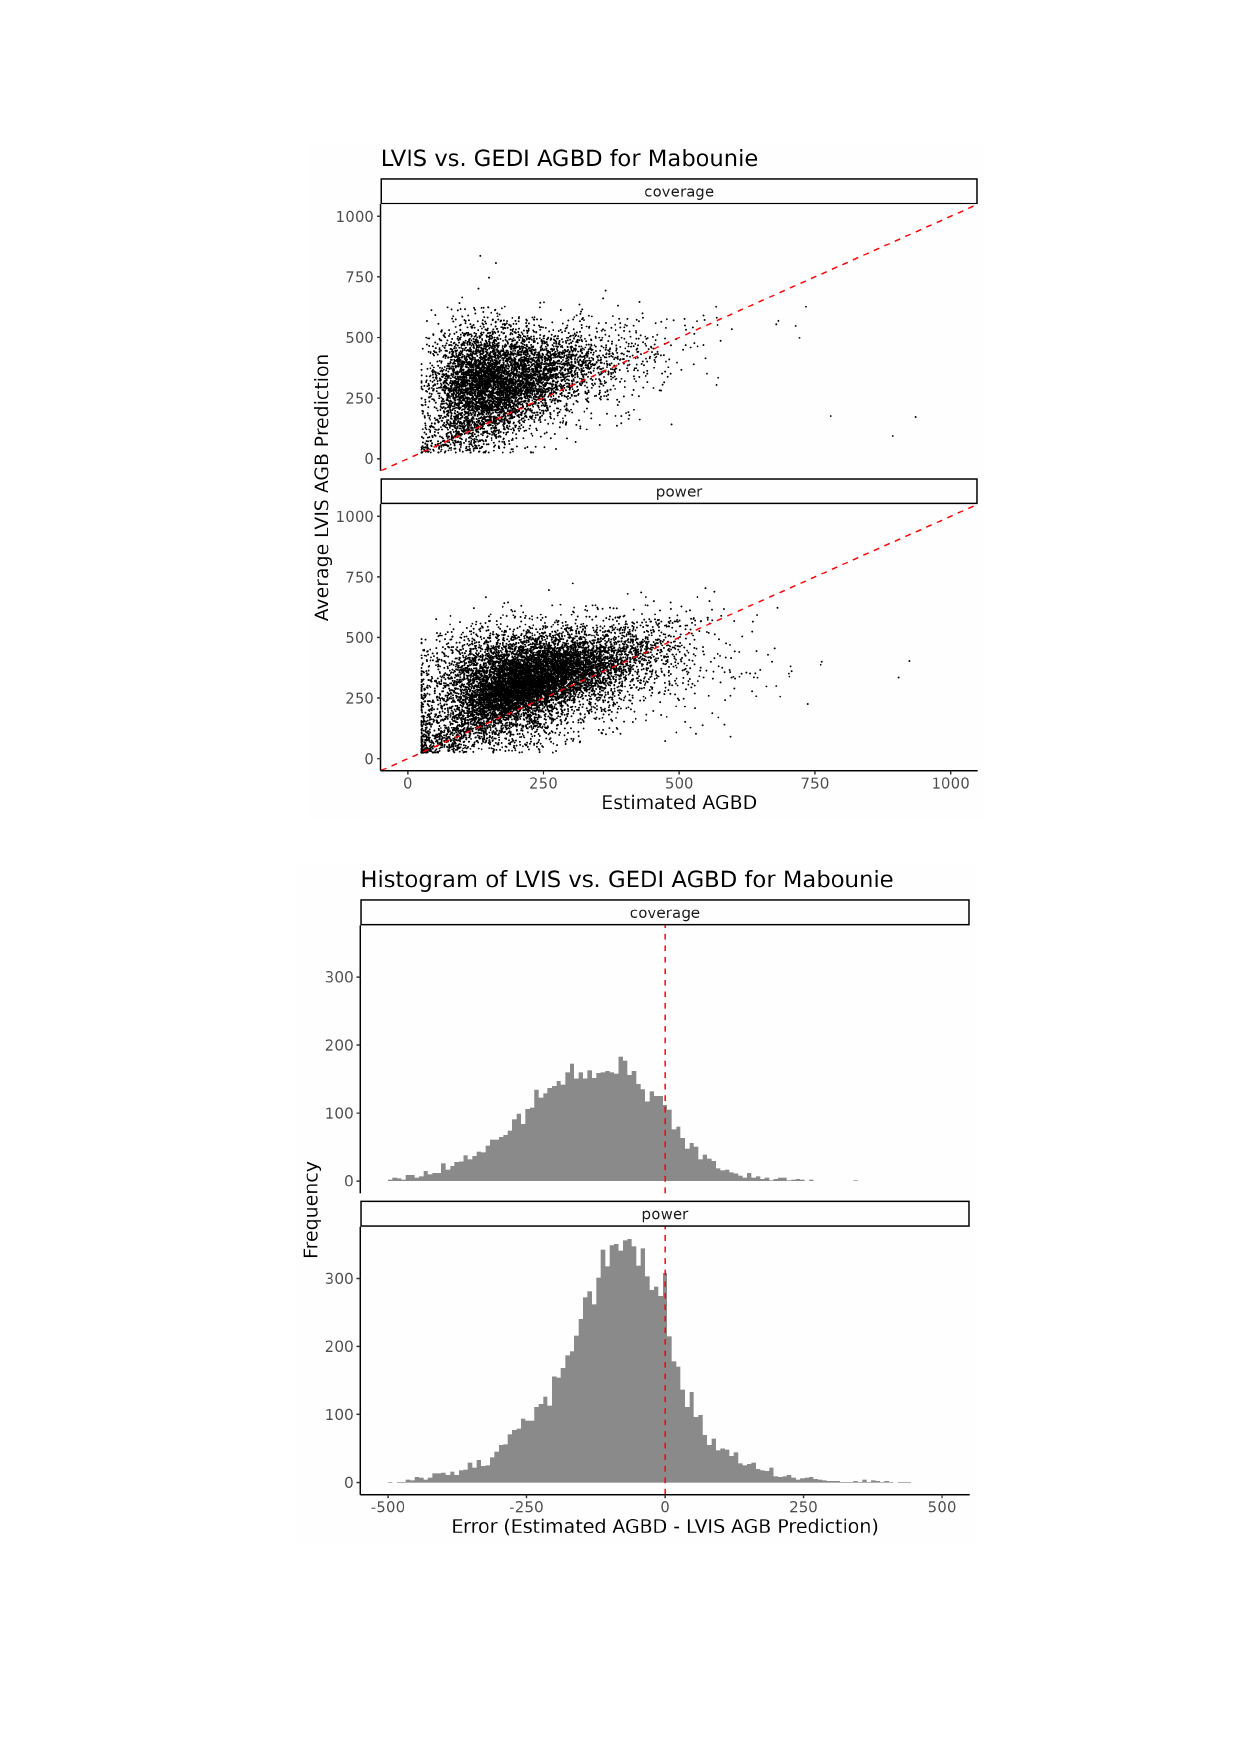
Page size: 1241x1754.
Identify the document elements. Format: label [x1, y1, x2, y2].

picture [296, 863, 977, 1544]
picture [307, 142, 985, 820]
